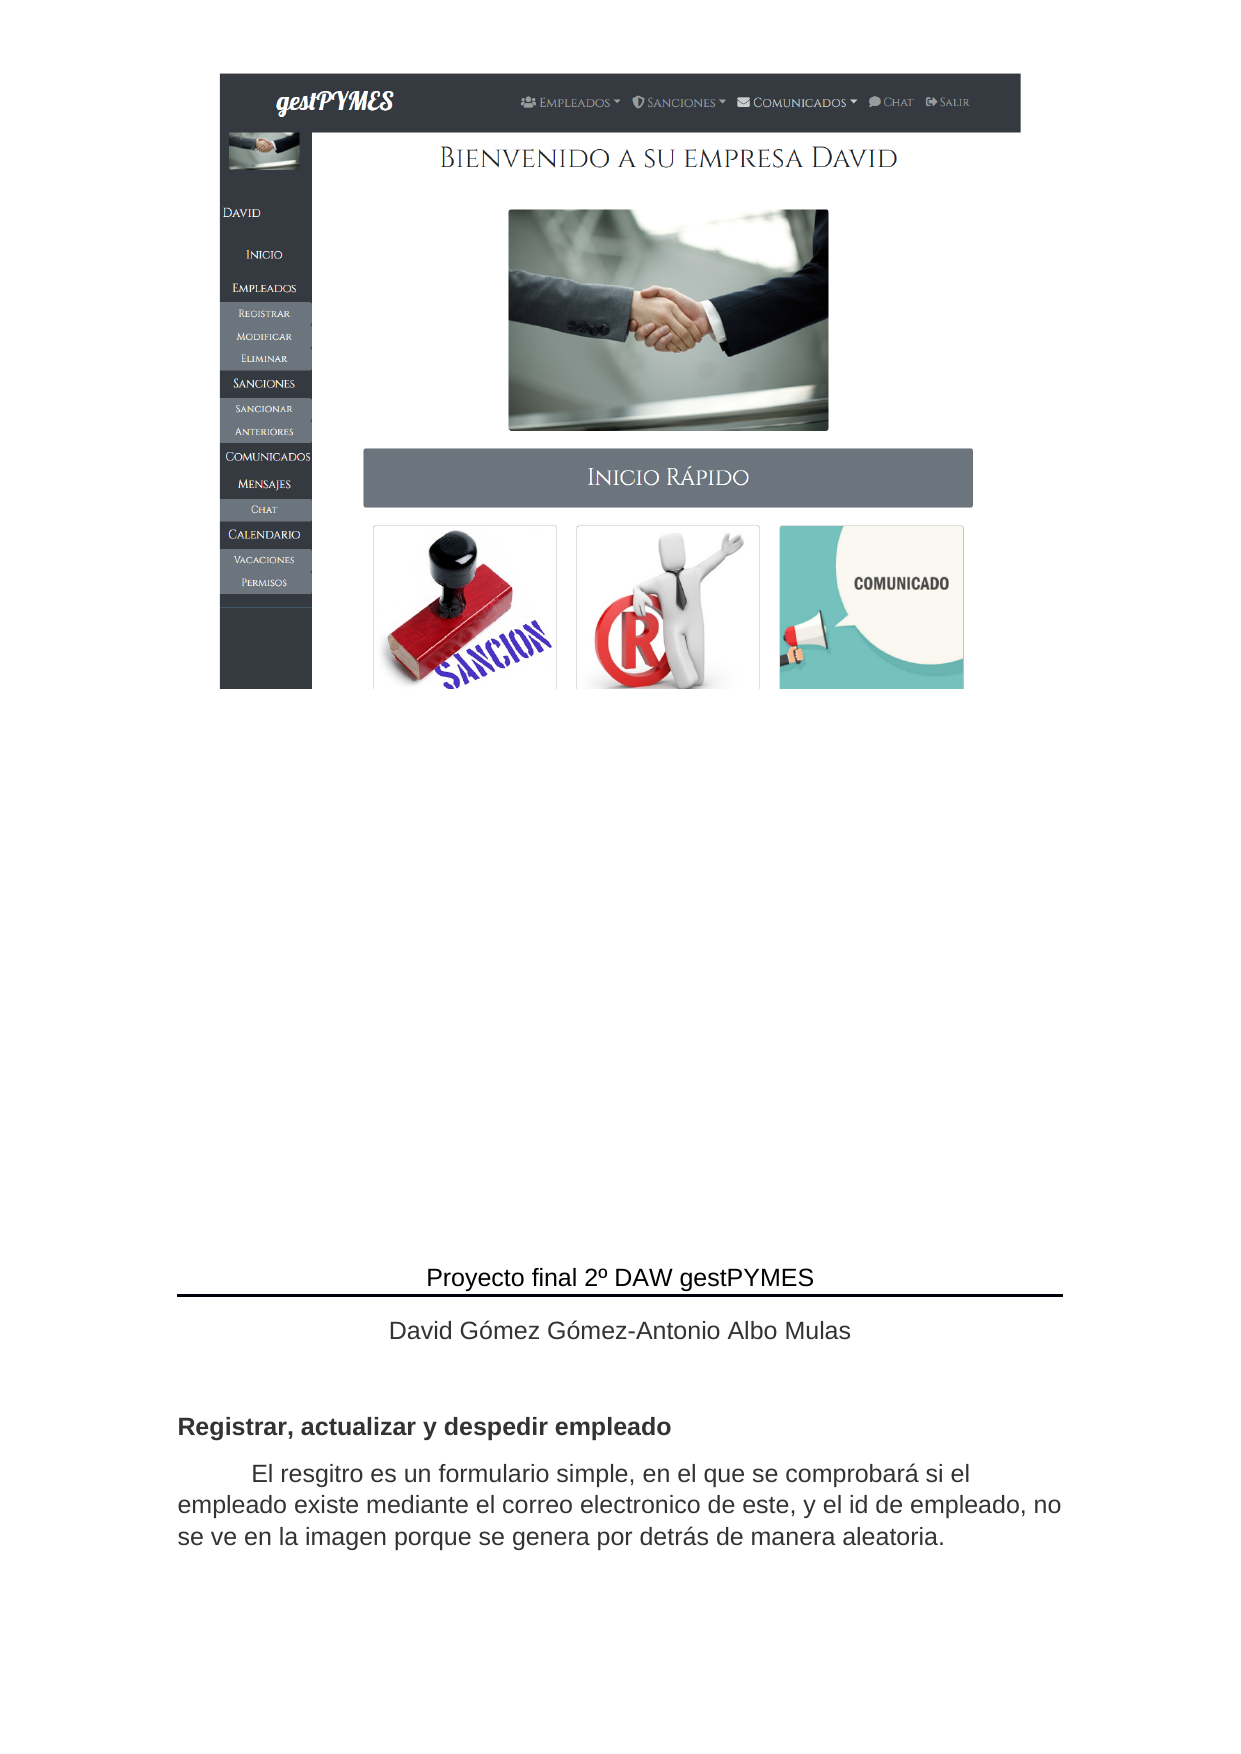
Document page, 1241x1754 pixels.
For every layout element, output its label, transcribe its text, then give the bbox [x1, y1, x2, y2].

picture [219, 73, 1021, 689]
text David Gómez Gómez-Antonio Albo Mulas [177, 1316, 1063, 1345]
text Registrar, actualizar y despedir empleado [177, 1412, 1063, 1440]
text El resgitro es un formulario simple, en el que se comprobará si el empleado existe mediante el correo electronico de este, y el id de empleado, no se ve en la imagen porque se genera por detrás de manera aleatoria. [177, 1459, 1063, 1550]
text Proyecto final 2º DAW gestPYMES [177, 1263, 1063, 1294]
